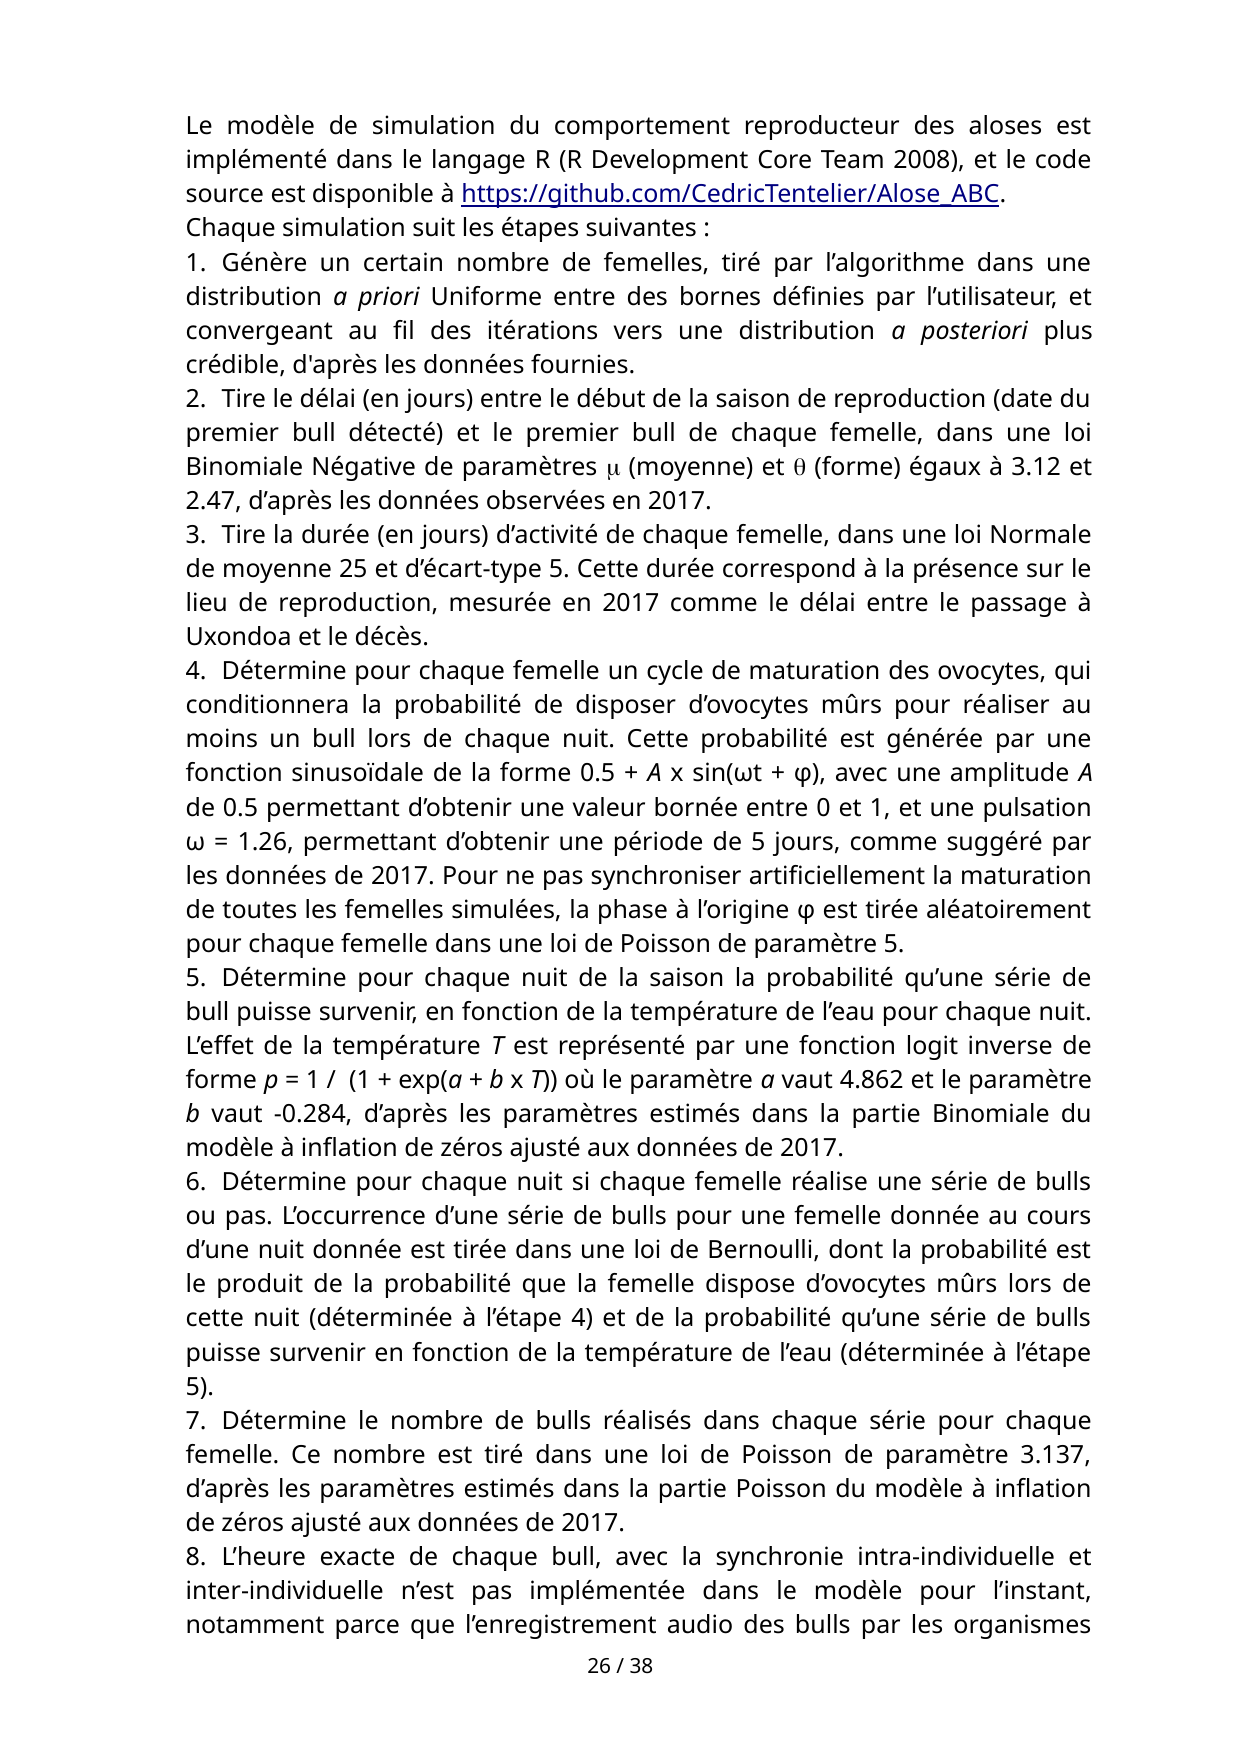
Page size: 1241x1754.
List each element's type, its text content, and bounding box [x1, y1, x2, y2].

text 2. Tire le délai (en jours) entre le début de la saison de reproduction (date du premier bull détecté) et le premier bull de chaque femelle, dans une loi Binomiale Négative de paramètres m (moyenne) et q (forme) égaux à 3.12 et 2.47, d’après les données observées en 2017. [185, 380, 1093, 517]
text 5. Détermine pour chaque nuit de la saison la probabilité qu’une série de bull puisse survenir, en fonction de la température de l’eau pour chaque nuit. L’effet de la température T est représenté par une fonction logit inverse de forme p = 1 / (1 + exp(a + b x T)) où le paramètre a vaut 4.862 et le paramètre b vaut -0.284, d’après les paramètres estimés dans la partie Binomiale du modèle à inflation de zéros ajusté aux données de 2017. [185, 959, 1093, 1164]
text Le modèle de simulation du comportement reproducteur des aloses est implémenté dans le langage R (R Development Core Team 2008), et le code source est disponible à https://github.com/CedricTentelier/Alose_ABC. [185, 108, 1093, 210]
text 8. L’heure exacte de chaque bull, avec la synchronie intra-individuelle et inter-individuelle n’est pas implémentée dans le modèle pour l’instant, notamment parce que l’enregistrement audio des bulls par les organismes [185, 1538, 1093, 1641]
text 6. Détermine pour chaque nuit si chaque femelle réalise une série de bulls ou pas. L’occurrence d’une série de bulls pour une femelle donnée au cours d’une nuit donnée est tirée dans une loi de Bernoulli, dont la probabilité est le produit de la probabilité que la femelle dispose d’ovocytes mûrs lors de cette nuit (déterminée à l’étape 4) et de la probabilité qu’une série de bulls puisse survenir en fonction de la température de l’eau (déterminée à l’étape 5). [185, 1164, 1093, 1402]
text Chaque simulation suit les étapes suivantes : [185, 210, 1093, 244]
text 4. Détermine pour chaque femelle un cycle de maturation des ovocytes, qui conditionnera la probabilité de disposer d’ovocytes mûrs pour réaliser au moins un bull lors de chaque nuit. Cette probabilité est générée par une fonction sinusoïdale de la forme 0.5 + A x sin(ωt + φ), avec une amplitude A de 0.5 permettant d’obtenir une valeur bornée entre 0 et 1, et une pulsation ω = 1.26, permettant d’obtenir une période de 5 jours, comme suggéré par les données de 2017. Pour ne pas synchroniser artificiellement la maturation de toutes les femelles simulées, la phase à l’origine φ est tirée aléatoirement pour chaque femelle dans une loi de Poisson de paramètre 5. [185, 653, 1093, 959]
text 3. Tire la durée (en jours) d’activité de chaque femelle, dans une loi Normale de moyenne 25 et d’écart-type 5. Cette durée correspond à la présence sur le lieu de reproduction, mesurée en 2017 comme le délai entre le passage à Uxondoa et le décès. [185, 517, 1093, 653]
text 7. Détermine le nombre de bulls réalisés dans chaque série pour chaque femelle. Ce nombre est tiré dans une loi de Poisson de paramètre 3.137, d’après les paramètres estimés dans la partie Poisson du modèle à inflation de zéros ajusté aux données de 2017. [185, 1402, 1093, 1538]
text 1. Génère un certain nombre de femelles, tiré par l’algorithme dans une distribution a priori Uniforme entre des bornes définies par l’utilisateur, et convergeant au fil des itérations vers une distribution a posteriori plus crédible, d'après les données fournies. [185, 244, 1093, 380]
